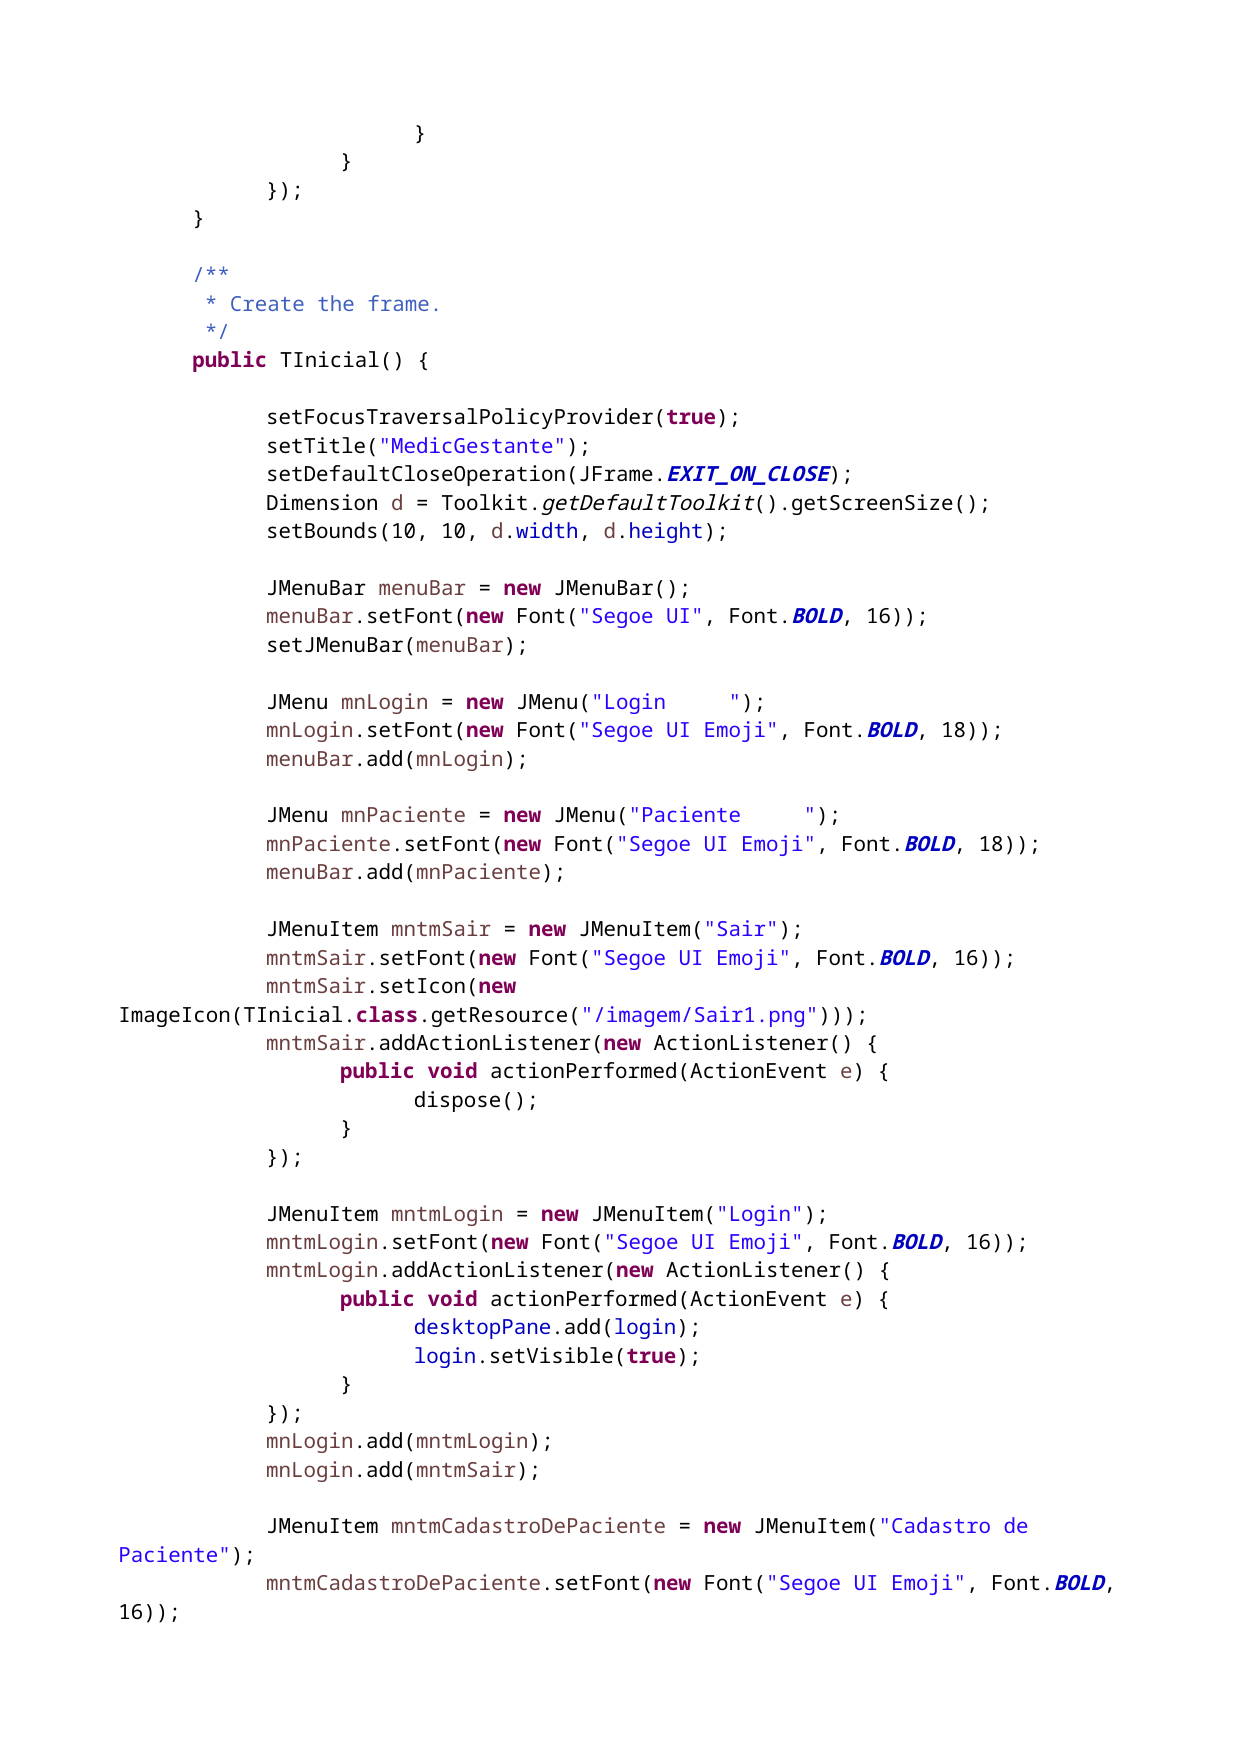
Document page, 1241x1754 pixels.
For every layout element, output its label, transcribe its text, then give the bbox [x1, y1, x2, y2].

text menuBar.setFont(new Font("Segoe UI", Font.BOLD, 16)); [118, 602, 1122, 630]
text }); [118, 175, 1122, 203]
text } [118, 118, 1122, 147]
text } [118, 1369, 1122, 1398]
text mnLogin.add(mntmLogin); [118, 1426, 1122, 1455]
text mnPaciente.setFont(new Font("Segoe UI Emoji", Font.BOLD, 18)); [118, 829, 1122, 857]
text mnLogin.add(mntmSair); [118, 1455, 1122, 1483]
text /** [118, 260, 1122, 289]
text JMenu mnPaciente = new JMenu("Paciente "); [118, 801, 1122, 829]
text setFocusTraversalPolicyProvider(true); [118, 402, 1122, 431]
text } [118, 203, 1122, 232]
text setTitle("MedicGestante"); [118, 431, 1122, 459]
text * Create the frame. [118, 289, 1122, 317]
text mntmSair.addActionListener(new ActionListener() { [118, 1028, 1122, 1057]
text mnLogin.setFont(new Font("Segoe UI Emoji", Font.BOLD, 18)); [118, 715, 1122, 744]
text login.setVisible(true); [118, 1341, 1122, 1369]
text public void actionPerformed(ActionEvent e) { [118, 1284, 1122, 1312]
text public void actionPerformed(ActionEvent e) { [118, 1057, 1122, 1085]
text }); [118, 1398, 1122, 1426]
text }); [118, 1142, 1122, 1170]
text menuBar.add(mnPaciente); [118, 857, 1122, 886]
text } [118, 147, 1122, 175]
text Dimension d = Toolkit.getDefaultToolkit().getScreenSize(); [118, 488, 1122, 516]
text JMenuItem mntmSair = new JMenuItem("Sair"); [118, 914, 1122, 943]
text mntmLogin.addActionListener(new ActionListener() { [118, 1256, 1122, 1284]
text setDefaultCloseOperation(JFrame.EXIT_ON_CLOSE); [118, 459, 1122, 488]
text JMenuBar menuBar = new JMenuBar(); [118, 573, 1122, 602]
text JMenuItem mntmCadastroDePaciente = new JMenuItem("Cadastro de Paciente"); [118, 1512, 1122, 1568]
text public TInicial() { [118, 346, 1122, 374]
text setJMenuBar(menuBar); [118, 630, 1122, 658]
text mntmLogin.setFont(new Font("Segoe UI Emoji", Font.BOLD, 16)); [118, 1227, 1122, 1256]
text } [118, 1113, 1122, 1142]
text mntmCadastroDePaciente.setFont(new Font("Segoe UI Emoji", Font.BOLD, 16)); [118, 1568, 1122, 1625]
text JMenu mnLogin = new JMenu("Login "); [118, 687, 1122, 715]
text JMenuItem mntmLogin = new JMenuItem("Login"); [118, 1199, 1122, 1227]
text mntmSair.setFont(new Font("Segoe UI Emoji", Font.BOLD, 16)); [118, 943, 1122, 971]
text mntmSair.setIcon(new ImageIcon(TInicial.class.getResource("/imagem/Sair1.png"))); [118, 971, 1122, 1028]
text setBounds(10, 10, d.width, d.height); [118, 516, 1122, 545]
text menuBar.add(mnLogin); [118, 744, 1122, 772]
text dispose(); [118, 1085, 1122, 1113]
text desktopPane.add(login); [118, 1312, 1122, 1341]
text */ [118, 317, 1122, 346]
